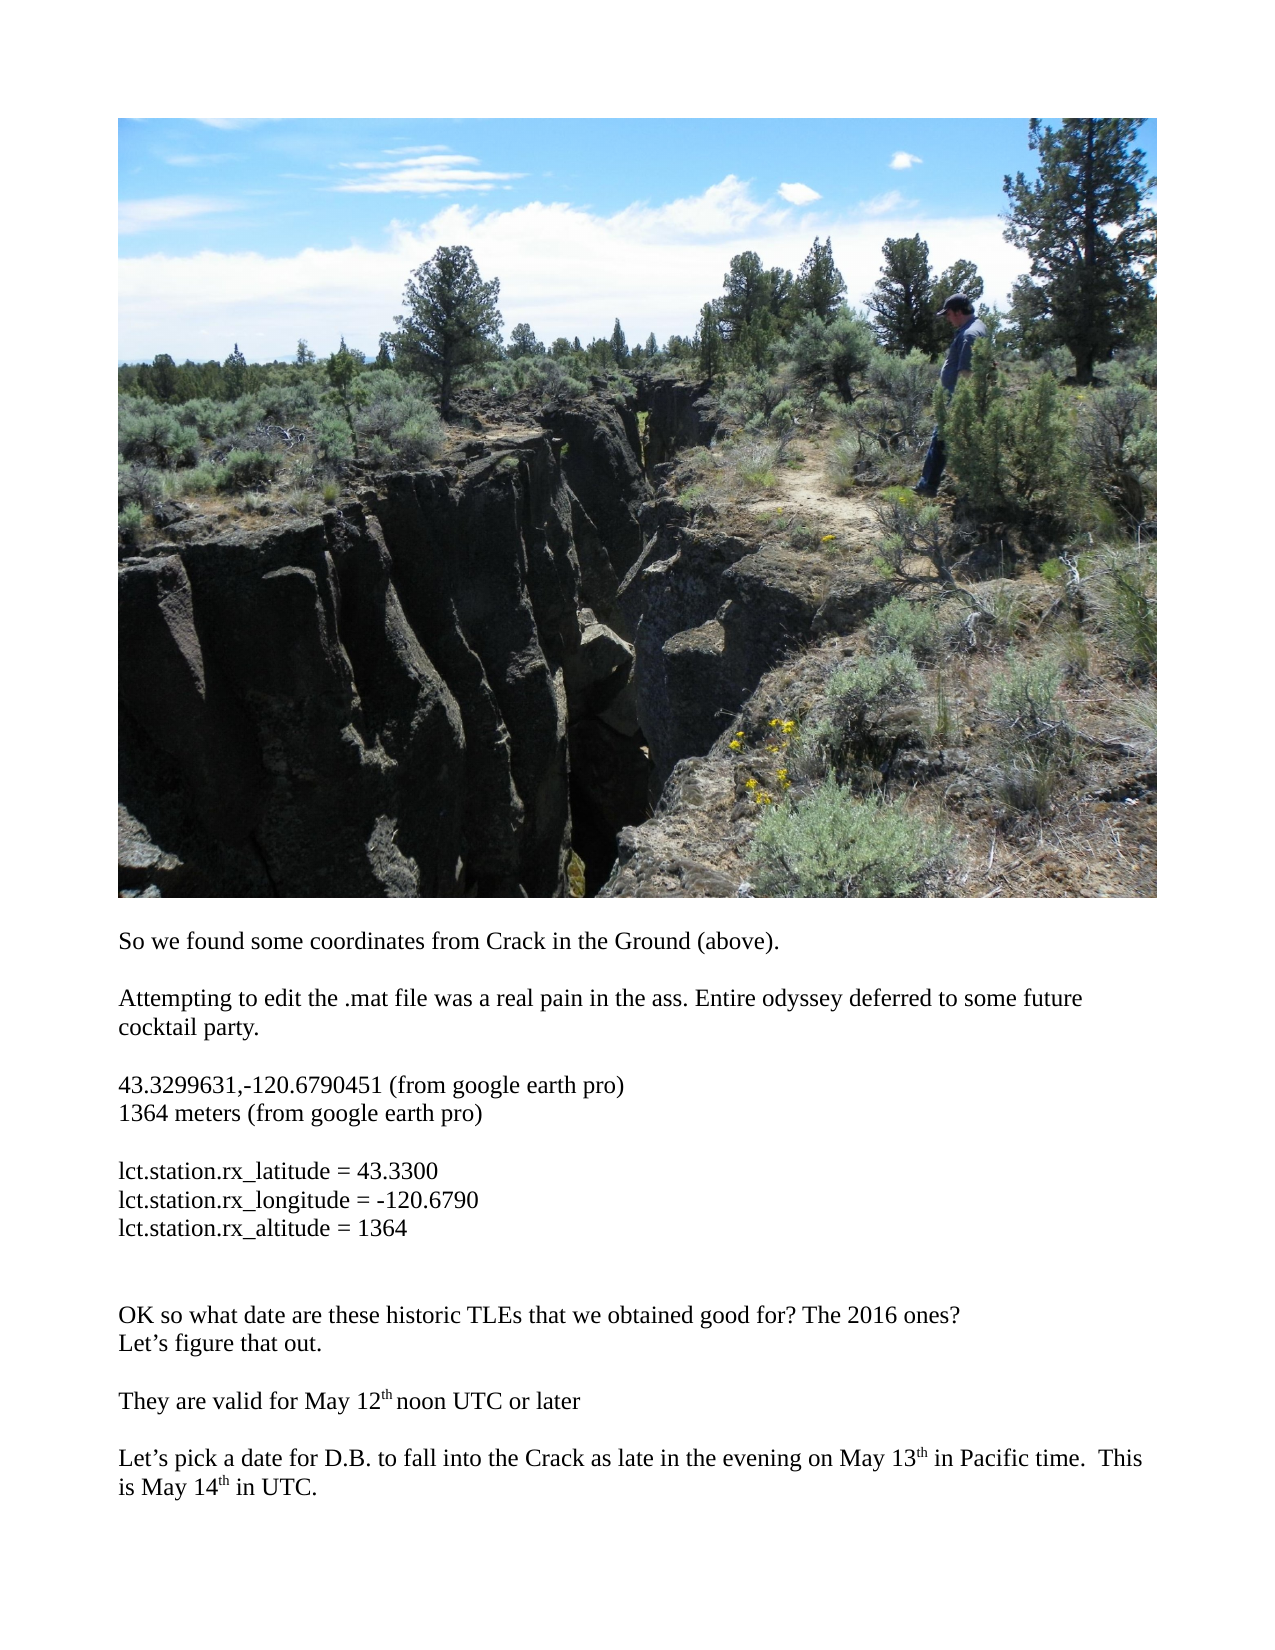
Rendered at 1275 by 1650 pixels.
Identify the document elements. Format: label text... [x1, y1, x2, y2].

text 1364 meters (from google earth pro) [118, 1098, 1157, 1127]
text lct.station.rx_altitude = 1364 [118, 1213, 1157, 1242]
text Attempting to edit the .mat file was a real pain in the ass. Entire odyssey deferred to some future cocktail party. [118, 983, 1157, 1041]
text Let’s pick a date for D.B. to fall into the Crack as late in the evening on May 13th in Pacific time. This is May 14th in UTC. [118, 1443, 1157, 1501]
text 43.3299631,-120.6790451 (from google earth pro) [118, 1070, 1157, 1098]
picture [118, 118, 1157, 898]
text So we found some coordinates from Crack in the Ground (above). [118, 926, 1157, 955]
text lct.station.rx_longitude = -120.6790 [118, 1185, 1157, 1213]
text OK so what date are these historic TLEs that we obtained good for? The 2016 ones? Let’s figure that out. [118, 1300, 1157, 1357]
text They are valid for May 12th noon UTC or later [118, 1386, 1157, 1415]
text lct.station.rx_latitude = 43.3300 [118, 1156, 1157, 1185]
